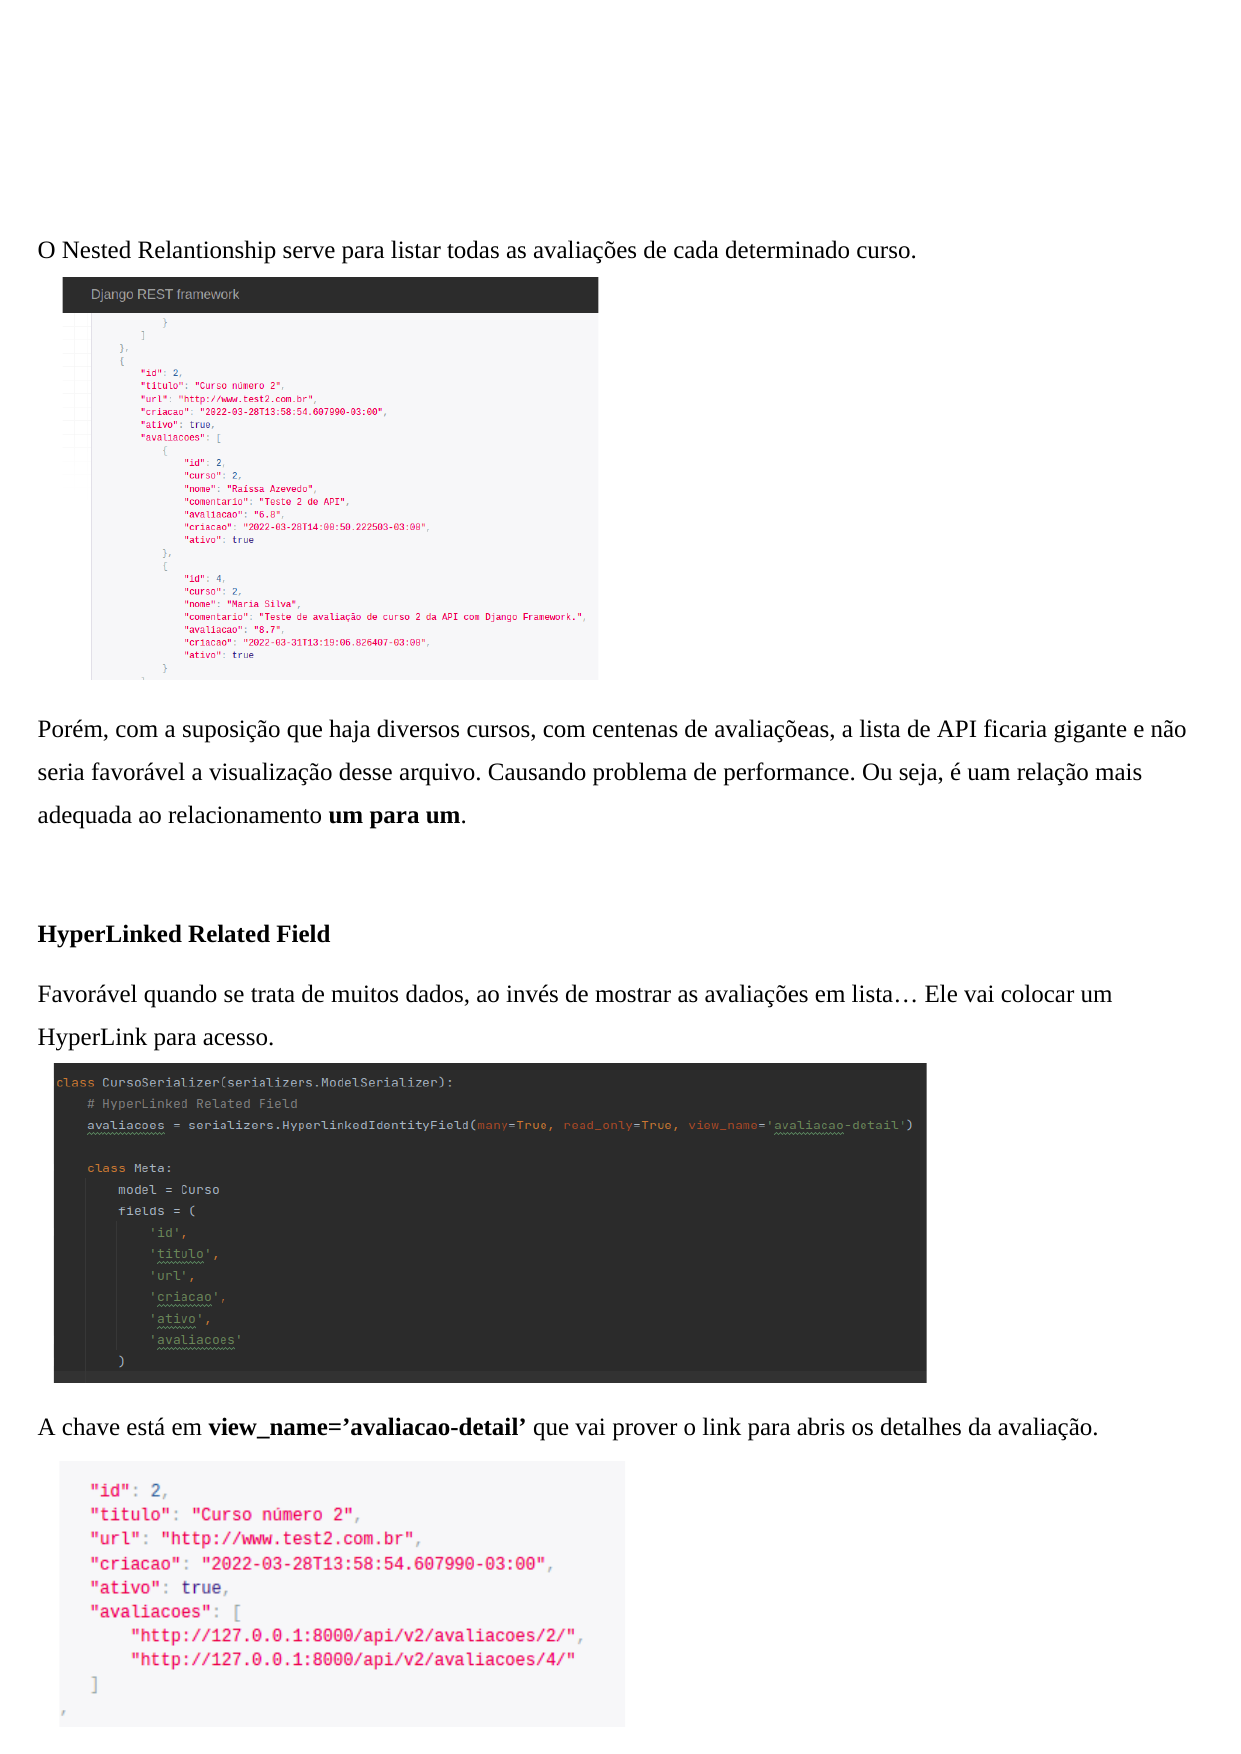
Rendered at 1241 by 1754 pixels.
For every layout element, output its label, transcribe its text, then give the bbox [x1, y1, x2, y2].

picture [59, 1461, 103, 1686]
text O Nested Relantionship serve para listar todas as avaliações de cada determinado curso. [37, 235, 1203, 264]
picture [62, 277, 88, 680]
text Porém, com a suposição que haja diversos cursos, com centenas de avaliaçõeas, a lista de API ficaria gigante e não seria favorável a visualização desse arquivo. Causando problema de performance. Ou seja, é uam relação mais adequada ao relacionamento um para um. [37, 714, 1203, 829]
text HyperLinked Related Field [37, 919, 1203, 948]
text A chave está em view_name=’avaliacao-detail’ que vai prover o link para abris os detalhes da avaliação. [37, 1412, 1203, 1441]
text Favorável quando se trata de muitos dados, ao invés de mostrar as avaliações em lista… Ele vai colocar um HyperLink para acesso. [37, 979, 1203, 1051]
picture [53, 1063, 126, 1253]
